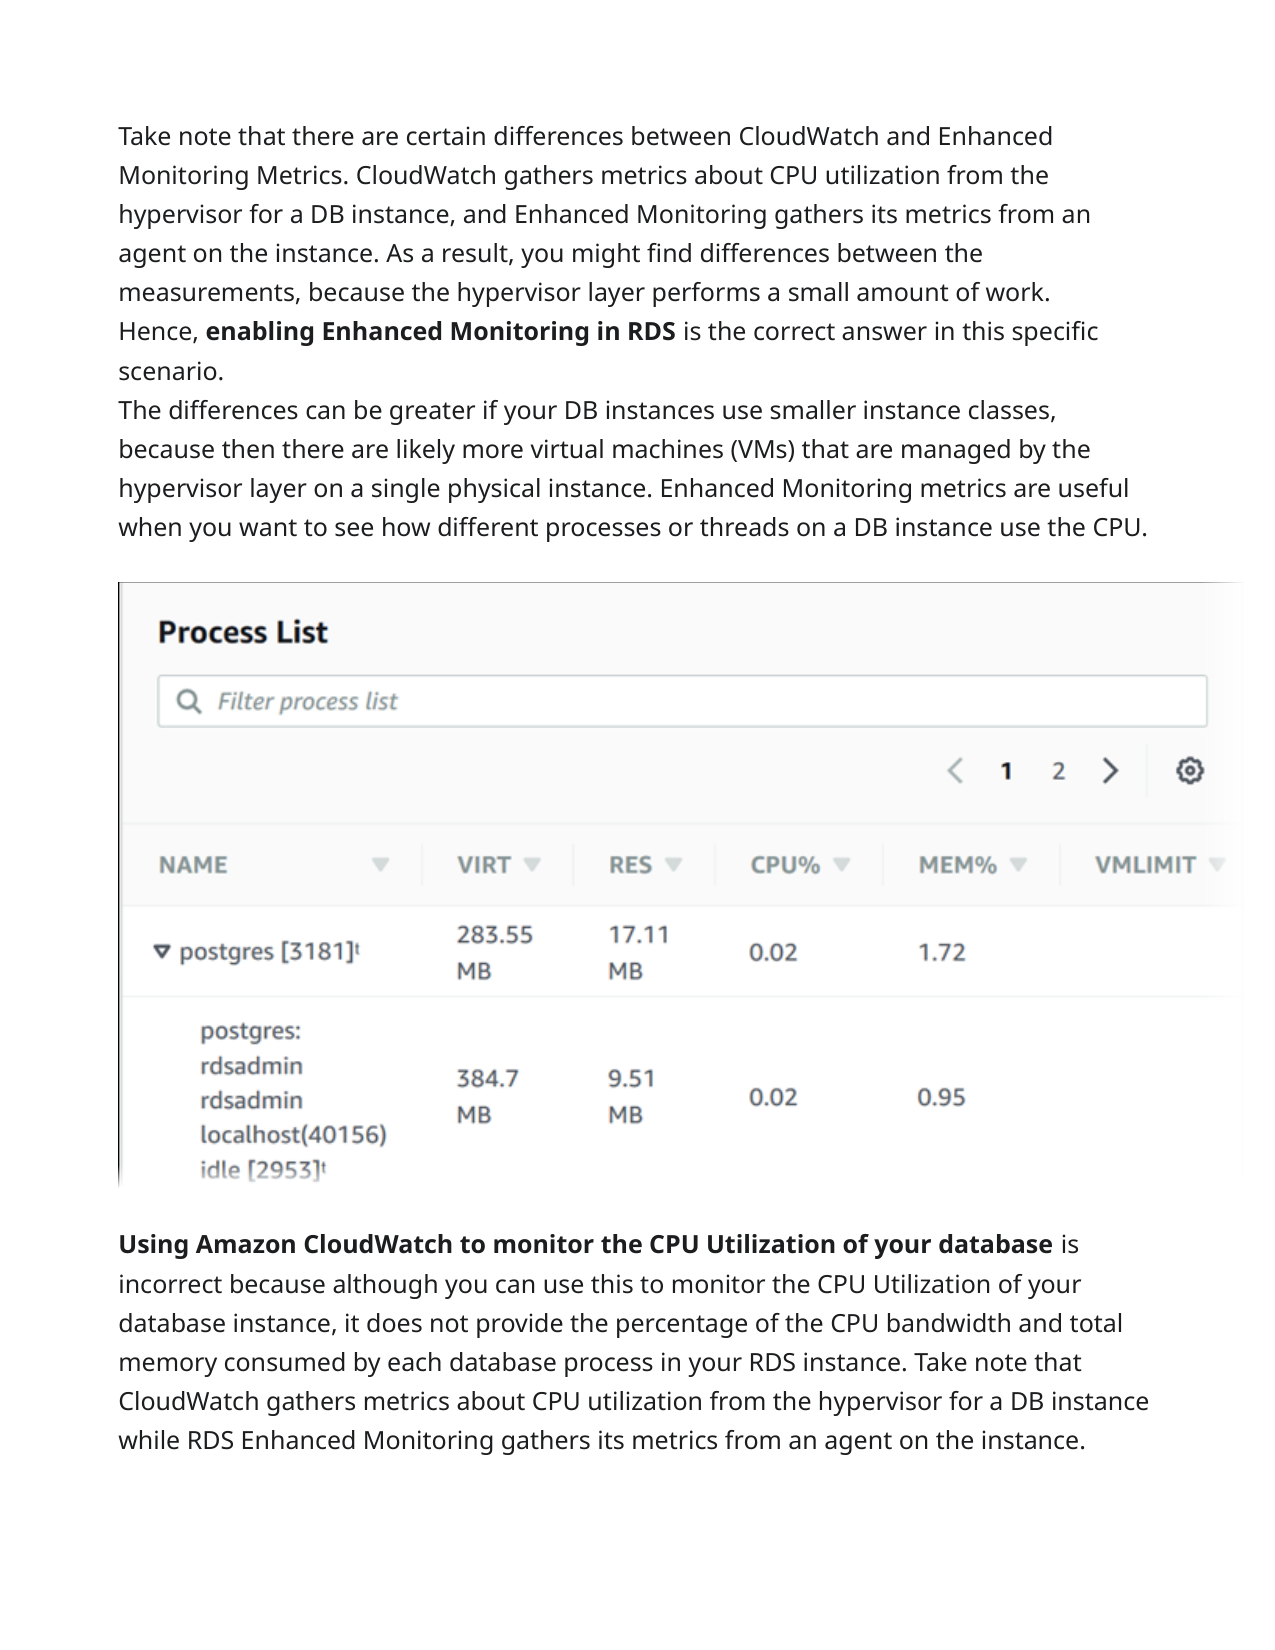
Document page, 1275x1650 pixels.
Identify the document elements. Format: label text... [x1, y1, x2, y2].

picture [118, 582, 1247, 1190]
text Using Amazon CloudWatch to monitor the CPU Utilization of your database is incorrect because although you can use this to monitor the CPU Utilization of your database instance, it does not provide the percentage of the CPU bandwidth and total memory consumed by each database process in your RDS instance. Take note that CloudWatch gathers metrics about CPU utilization from the hypervisor for a DB instance while RDS Enhanced Monitoring gathers its metrics from an agent on the instance. [118, 1227, 1157, 1457]
text Take note that there are certain differences between CloudWatch and Enhanced Monitoring Metrics. CloudWatch gathers metrics about CPU utilization from the hypervisor for a DB instance, and Enhanced Monitoring gathers its metrics from an agent on the instance. As a result, you might find differences between the measurements, because the hypervisor layer performs a small amount of work. Hence, enabling Enhanced Monitoring in RDS is the correct answer in this specific scenario. [118, 118, 1157, 387]
text The differences can be greater if your DB instances use smaller instance classes, because then there are likely more virtual machines (VMs) that are managed by the hypervisor layer on a single physical instance. Enhanced Monitoring metrics are useful when you want to see how different processes or threads on a DB instance use the CPU. [118, 392, 1157, 544]
